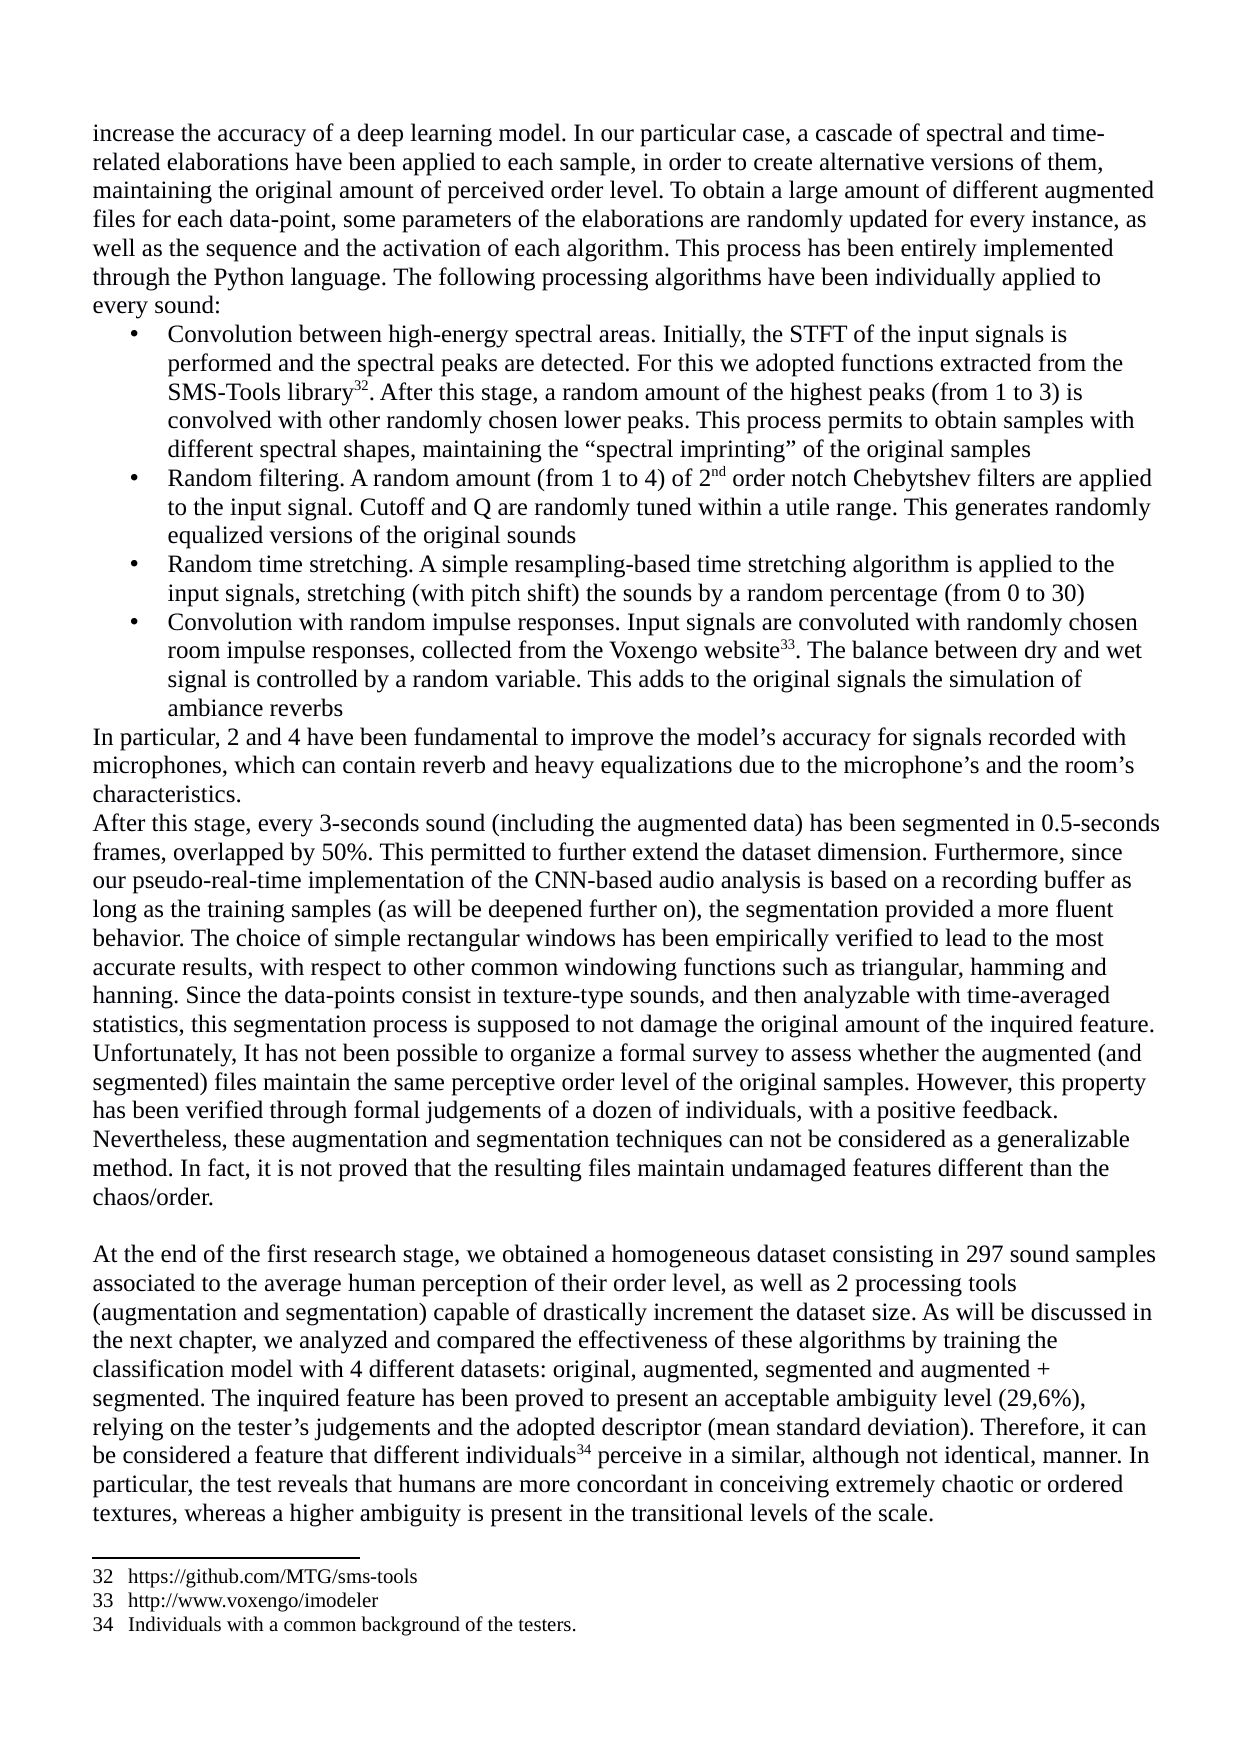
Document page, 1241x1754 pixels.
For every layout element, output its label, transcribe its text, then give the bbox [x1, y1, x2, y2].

list https://github.com/MTG/sms-tools [92, 1564, 1160, 1588]
list Convolution between high-energy spectral areas. Initially, the STFT of the input signals is performed and the spectral peaks are detected. For this we adopted functions extracted from the SMS-Tools library. After this stage, a random amount of the highest peaks (from 1 to 3) is convolved with other randomly chosen lower peaks. This process permits to obtain samples with different spectral shapes, maintaining the “spectral imprinting” of the original samples [130, 319, 1160, 463]
list http://www.voxengo/imodeler [92, 1588, 1160, 1612]
list Random filtering. A random amount (from 1 to 4) of 2nd order notch Chebytshev filters are applied to the input signal. Cutoff and Q are randomly tuned within a utile range. This generates randomly equalized versions of the original sounds [130, 463, 1160, 549]
list Convolution with random impulse responses. Input signals are convoluted with randomly chosen room impulse responses, collected from the Voxengo website. The balance between dry and wet signal is controlled by a random variable. This adds to the original signals the simulation of ambiance reverbs [130, 607, 1160, 722]
text Individuals with a common background of the testers. [92, 1612, 1160, 1636]
list Random time stretching. A simple resampling-based time stretching algorithm is applied to the input signals, stretching (with pitch shift) the sounds by a random percentage (from 0 to 30) [130, 549, 1160, 607]
text At the end of the first research stage, we obtained a homogeneous dataset consisting in 297 sound samples associated to the average human perception of their order level, as well as 2 processing tools (augmentation and segmentation) capable of drastically increment the dataset size. As will be discussed in the next chapter, we analyzed and compared the effectiveness of these algorithms by training the classification model with 4 different datasets: original, augmented, segmented and augmented + segmented. The inquired feature has been proved to present an acceptable ambiguity level (29,6%), relying on the tester’s judgements and the adopted descriptor (mean standard deviation). Therefore, it can be considered a feature that different individuals perceive in a similar, although not identical, manner. In particular, the test reveals that humans are more concordant in conceiving extremely chaotic or ordered textures, whereas a higher ambiguity is present in the transitional levels of the scale. [92, 1239, 1160, 1527]
text After this stage, every 3-seconds sound (including the augmented data) has been segmented in 0.5-seconds frames, overlapped by 50%. This permitted to further extend the dataset dimension. Furthermore, since our pseudo-real-time implementation of the CNN-based audio analysis is based on a recording buffer as long as the training samples (as will be deepened further on), the segmentation provided a more fluent behavior. The choice of simple rectangular windows has been empirically verified to lead to the most accurate results, with respect to other common windowing functions such as triangular, hamming and hanning. Since the data-points consist in texture-type sounds, and then analyzable with time-averaged statistics, this segmentation process is supposed to not damage the original amount of the inquired feature. Unfortunately, It has not been possible to organize a formal survey to assess whether the augmented (and segmented) files maintain the same perceptive order level of the original samples. However, this property has been verified through formal judgements of a dozen of individuals, with a positive feedback. Nevertheless, these augmentation and segmentation techniques can not be considered as a generalizable method. In fact, it is not proved that the resulting files maintain undamaged features different than the chaos/order. [92, 808, 1160, 1211]
text increase the accuracy of a deep learning model. In our particular case, a cascade of spectral and time-related elaborations have been applied to each sample, in order to create alternative versions of them, maintaining the original amount of perceived order level. To obtain a large amount of different augmented files for each data-point, some parameters of the elaborations are randomly updated for every instance, as well as the sequence and the activation of each algorithm. This process has been entirely implemented through the Python language. The following processing algorithms have been individually applied to every sound: [92, 118, 1160, 319]
text In particular, 2 and 4 have been fundamental to improve the model’s accuracy for signals recorded with microphones, which can contain reverb and heavy equalizations due to the microphone’s and the room’s characteristics. [92, 722, 1160, 808]
